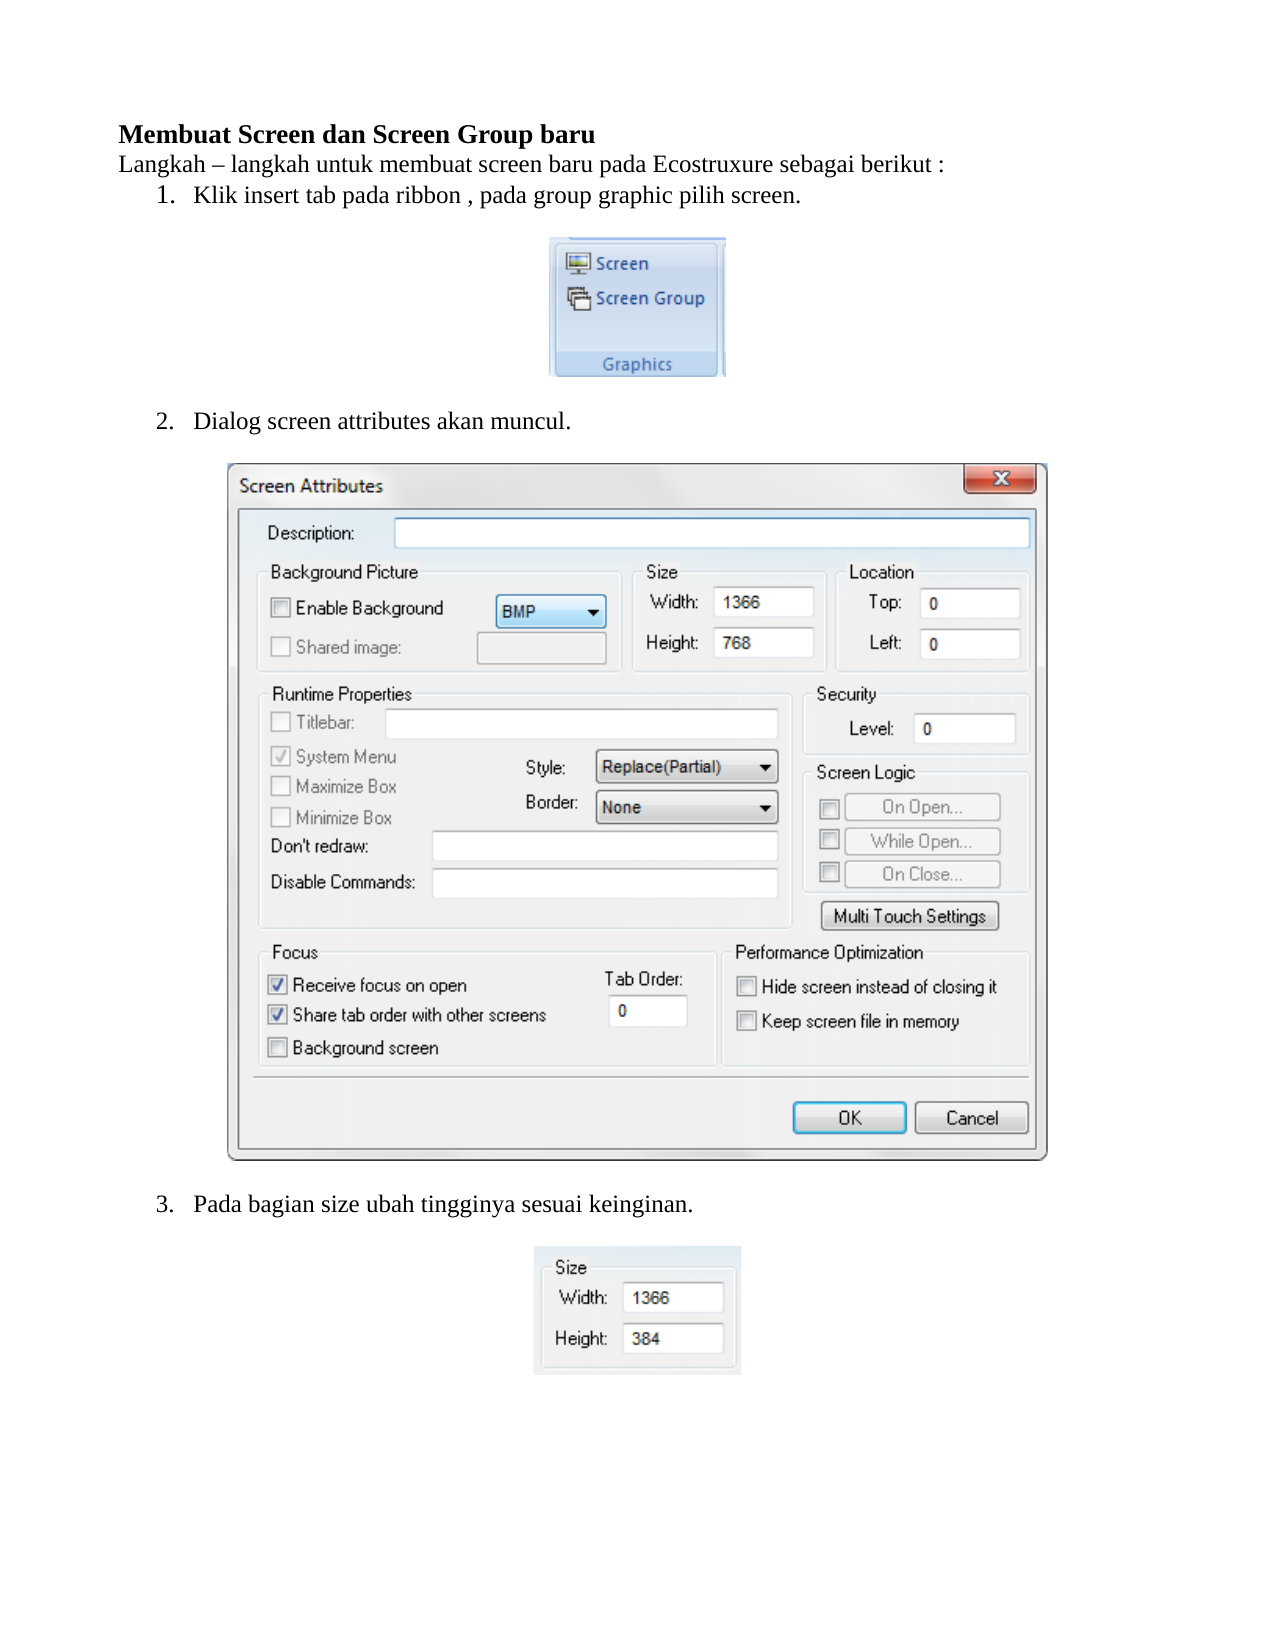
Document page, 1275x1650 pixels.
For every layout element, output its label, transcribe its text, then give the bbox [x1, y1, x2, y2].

list Pada bagian size ubah tingginya sesuai keinginan. [156, 1189, 1157, 1218]
text Membuat Screen dan Screen Group baru [118, 118, 1157, 149]
text Langkah – langkah untuk membuat screen baru pada Ecostruxure sebagai berikut : [118, 149, 1157, 178]
picture [549, 237, 726, 377]
picture [227, 463, 1048, 1161]
picture [533, 1246, 742, 1375]
list Klik insert tab pada ribbon , pada group graphic pilih screen. [156, 178, 1157, 209]
list Dialog screen attributes akan muncul. [156, 406, 1157, 434]
